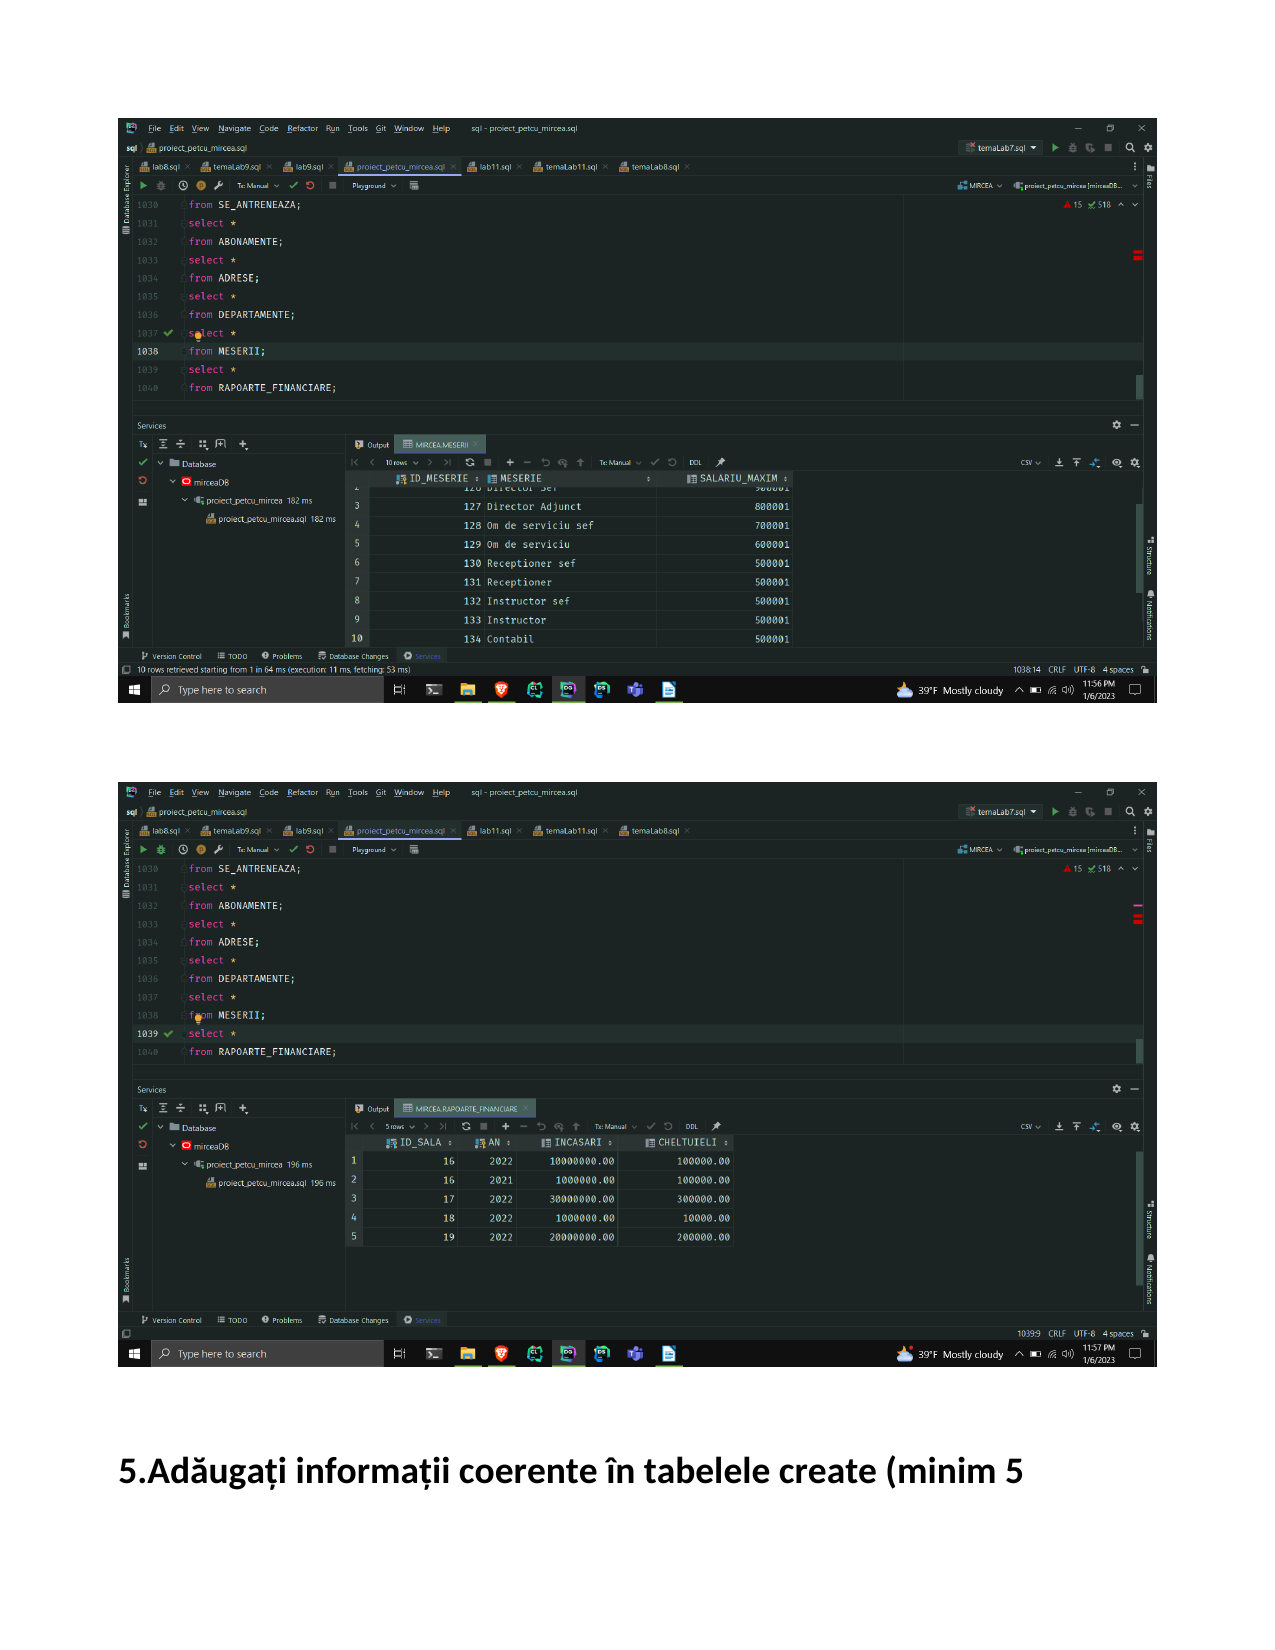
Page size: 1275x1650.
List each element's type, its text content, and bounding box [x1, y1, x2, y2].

text 5.Adăugați informații coerente în tabelele create (minim 5 [118, 1447, 1157, 1493]
picture [118, 118, 1157, 703]
picture [118, 782, 1157, 1367]
